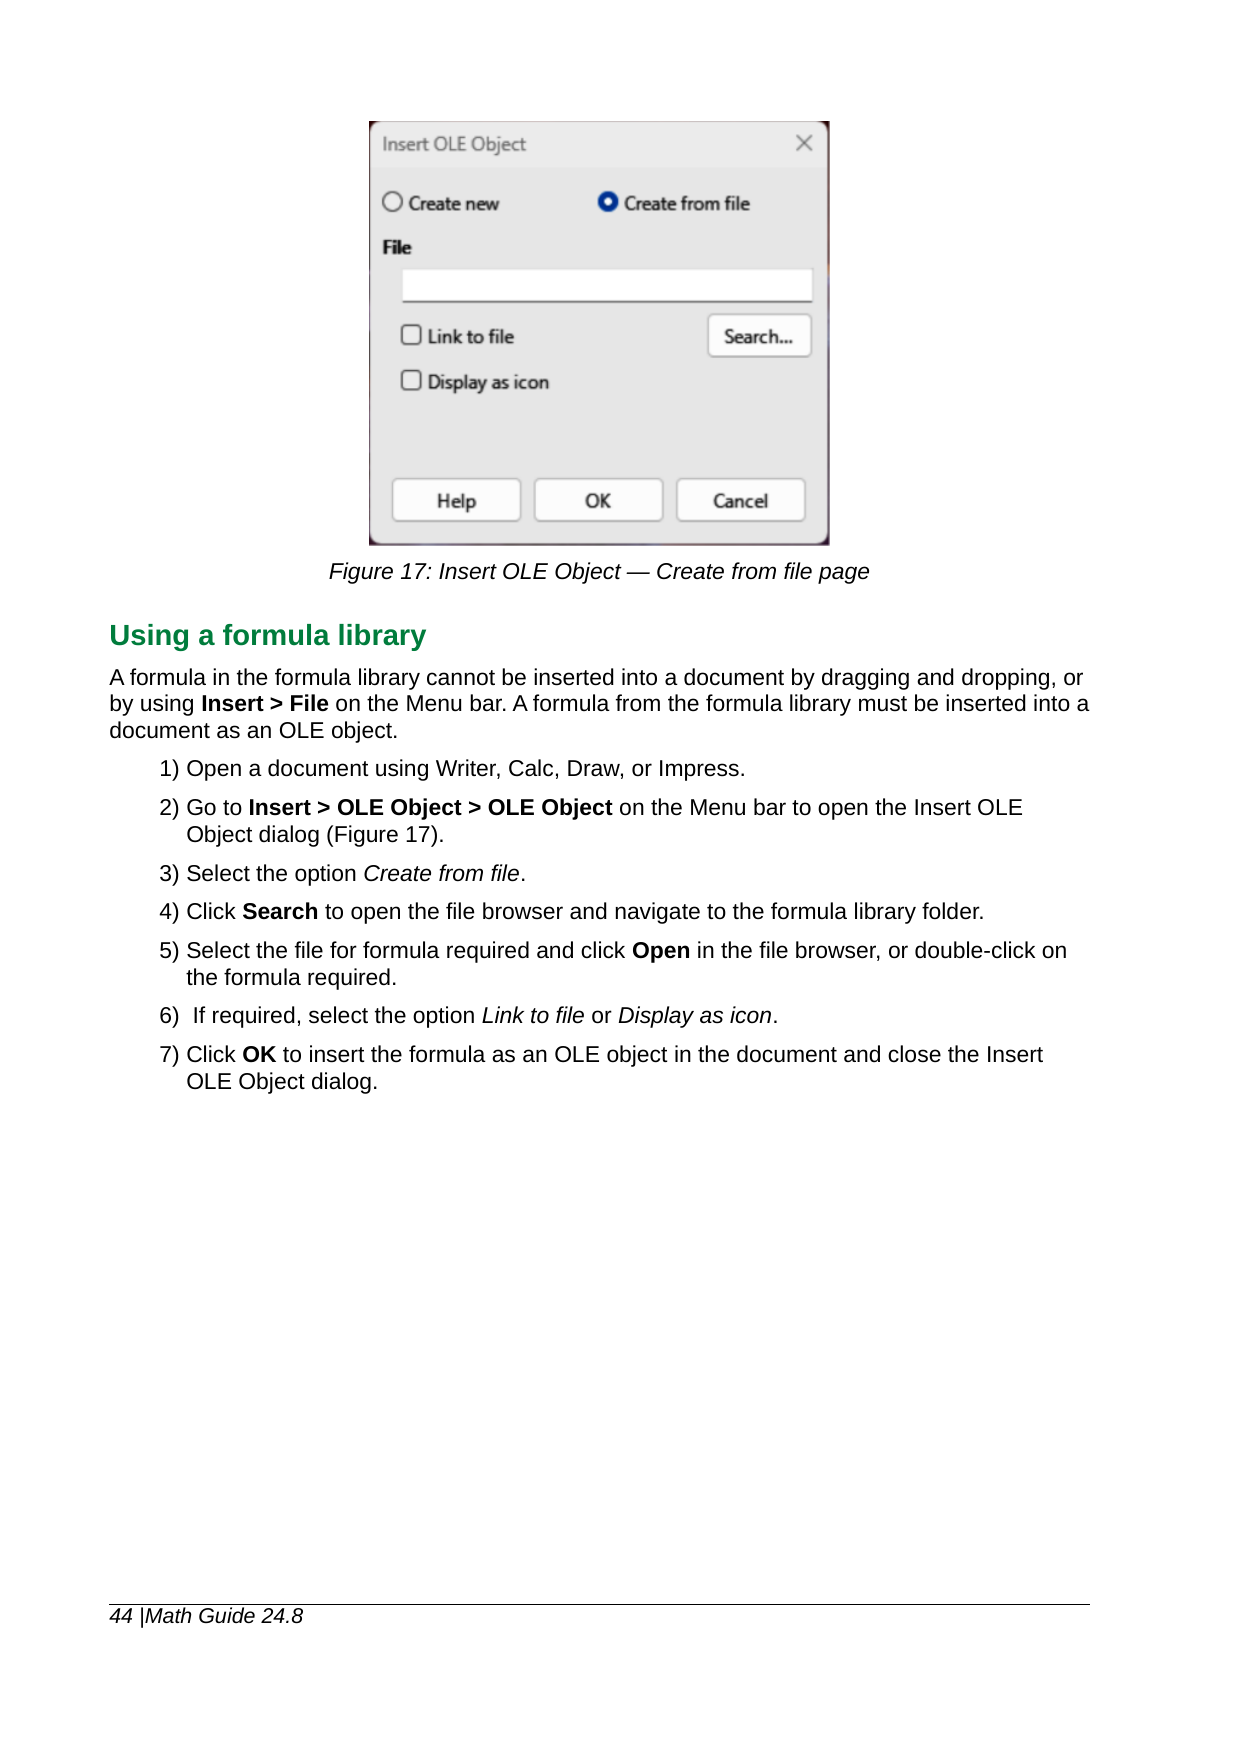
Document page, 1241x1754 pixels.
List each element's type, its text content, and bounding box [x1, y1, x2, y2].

subtitle Using a formula library [109, 618, 1090, 651]
list Open a document using Writer, Calc, Draw, or Impress. [186, 755, 1090, 782]
list Select the option Create from file. [186, 859, 1090, 886]
text A formula in the formula library cannot be inserted into a document by dragging and dropping, or by using Insert > File on the Menu bar. A formula from the formula library must be inserted into a document as an OLE object. [109, 664, 1090, 743]
text Figure 17: Insert OLE Object — Create from file page [285, 558, 914, 584]
list Go to Insert > OLE Object > OLE Object on the Menu bar to open the Insert OLE Object dialog (Figure 17). [186, 794, 1090, 847]
list Select the file for formula required and click Open in the file browser, or double-click on the formula required. [186, 937, 1090, 990]
list If required, select the option Link to file or Display as icon. [186, 1002, 1090, 1029]
list Click Search to open the file browser and navigate to the formula library folder. [186, 898, 1090, 925]
picture [369, 121, 830, 546]
list Click OK to insert the formula as an OLE object in the document and close the Insert OLE Object dialog. [186, 1041, 1090, 1094]
